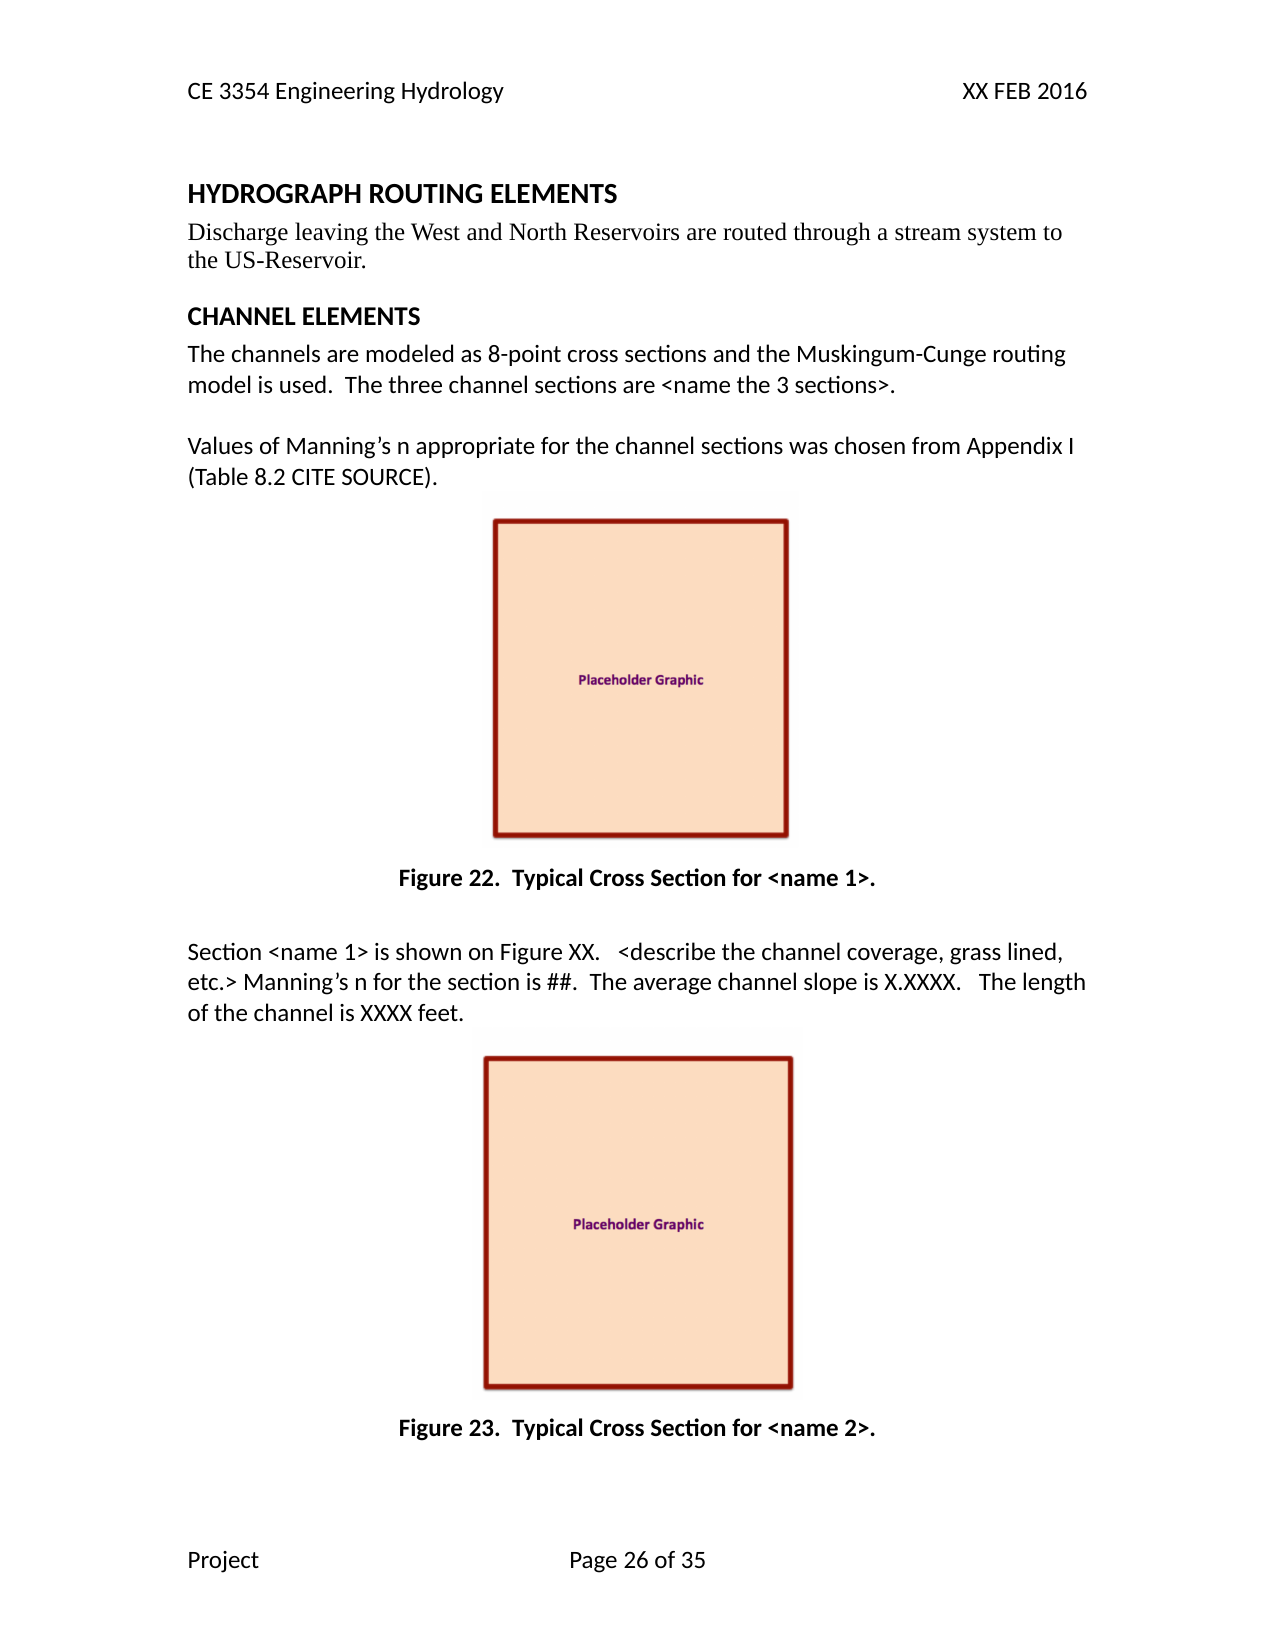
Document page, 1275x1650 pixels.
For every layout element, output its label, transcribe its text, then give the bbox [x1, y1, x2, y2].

subtitle HYDROGRAPH ROUTING ELEMENTS [187, 175, 1087, 211]
text Section <name 1> is shown on Figure XX. <describe the channel coverage, grass lined, etc.> Manning’s n for the section is ##. The average channel slope is X.XXXX. The length of the channel is XXXX feet. [187, 936, 1087, 1027]
subtitle CHANNEL ELEMENTS [187, 299, 1087, 332]
text Discharge leaving the West and North Reservoirs are routed through a stream system to the US-Reservoir. [187, 217, 1087, 274]
text Figure 22. Typical Cross Section for <name 1>. [187, 862, 1087, 893]
text Figure 23. Typical Cross Section for <name 2>. [187, 1412, 1087, 1443]
picture [482, 491, 799, 848]
text The channels are modeled as 8-point cross sections and the Muskingum-Cunge routing model is used. The three channel sections are <name the 3 sections>. [187, 339, 1087, 400]
text Values of Manning’s n appropriate for the channel sections was chosen from Appendix I (Table 8.2 CITE SOURCE). [187, 430, 1087, 491]
picture [471, 1027, 804, 1400]
